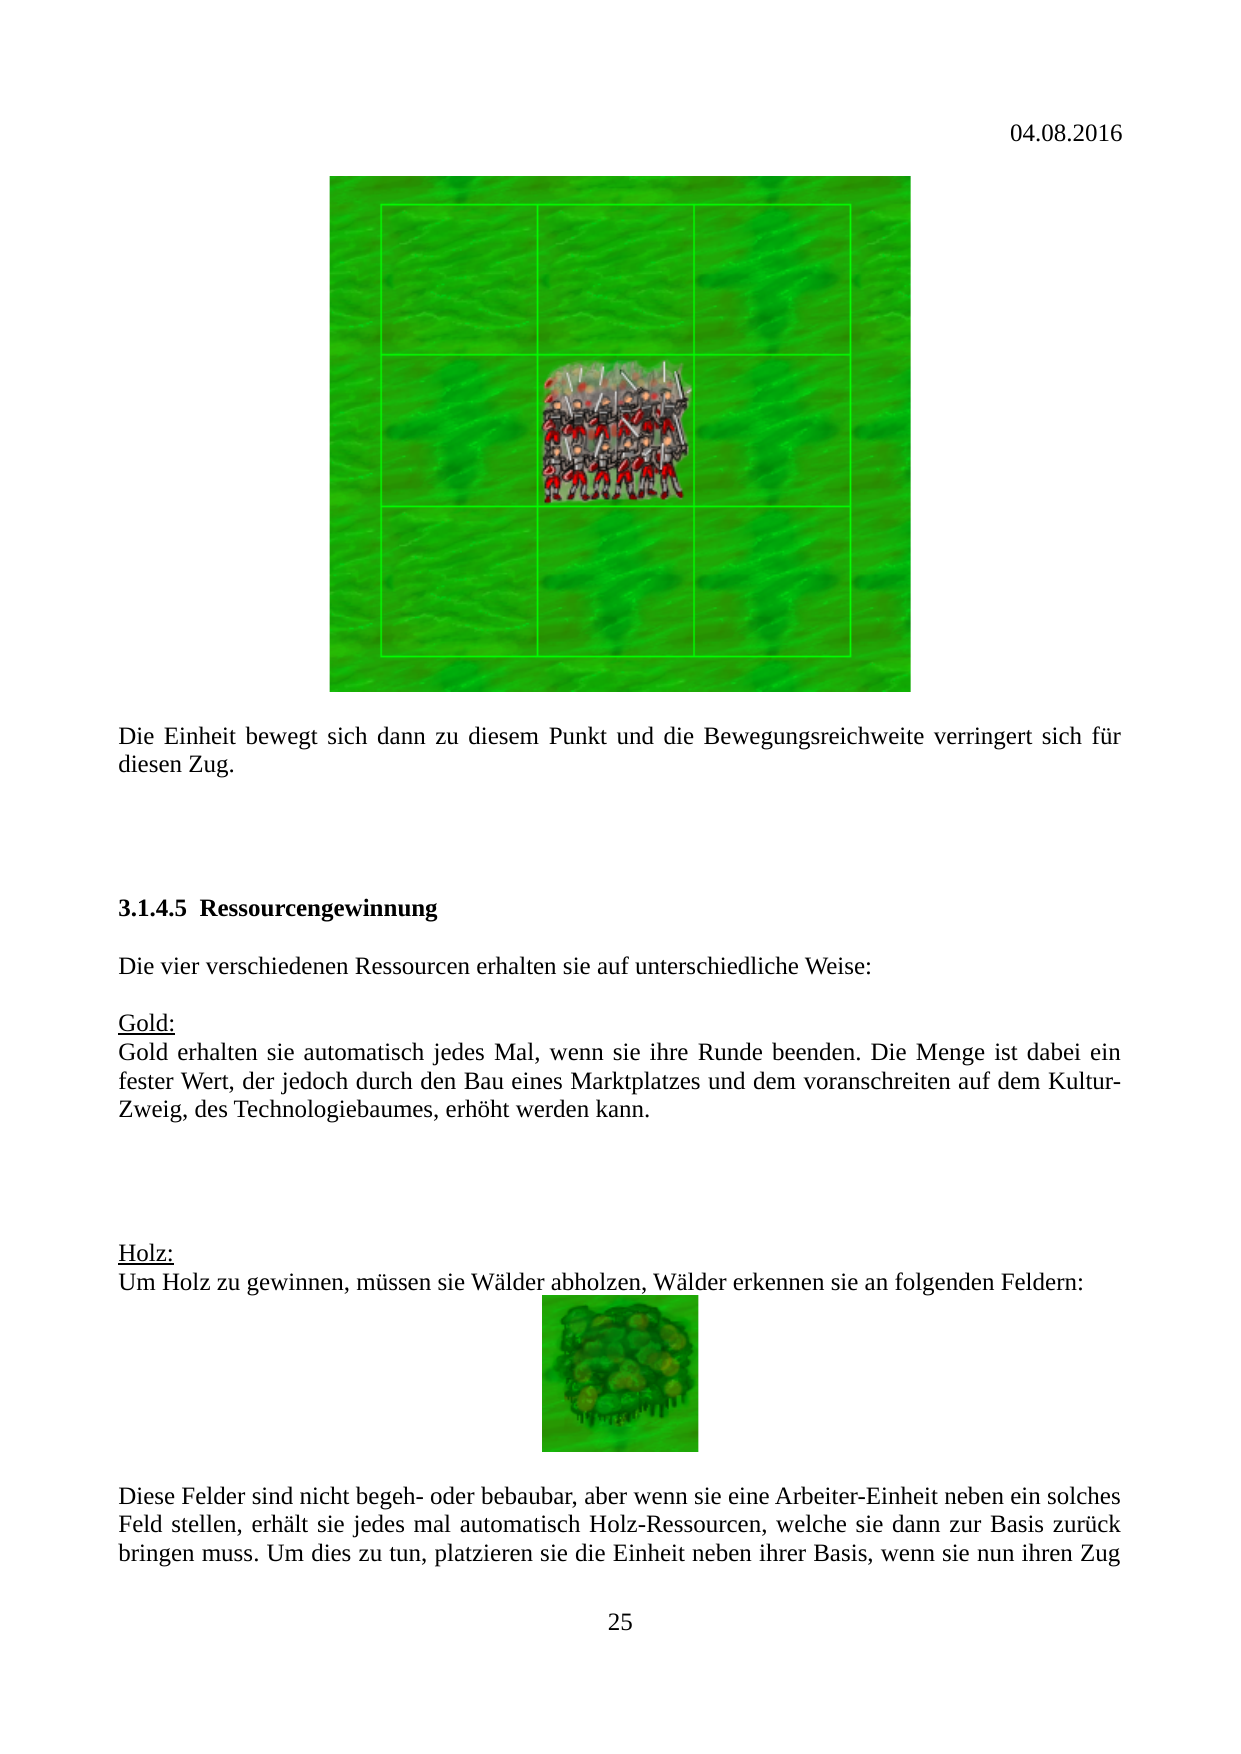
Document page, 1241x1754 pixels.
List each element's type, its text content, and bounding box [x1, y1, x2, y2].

text Um Holz zu gewinnen, müssen sie Wälder abholzen, Wälder erkennen sie an folgenden Feldern: [118, 1267, 1122, 1296]
text Gold: [118, 1008, 1122, 1037]
text Diese Felder sind nicht begeh- oder bebaubar, aber wenn sie eine Arbeiter-Einheit neben ein solches Feld stellen, erhält sie jedes mal automatisch Holz-Ressourcen, welche sie dann zur Basis zurück bringen muss. Um dies zu tun, platzieren sie die Einheit neben ihrer Basis, wenn sie nun ihren Zug [118, 1481, 1122, 1567]
text Gold erhalten sie automatisch jedes Mal, wenn sie ihre Runde beenden. Die Menge ist dabei ein fester Wert, der jedoch durch den Bau eines Marktplatzes und dem voranschreiten auf dem Kultur-Zweig, des Technologiebaumes, erhöht werden kann. [118, 1037, 1122, 1123]
picture [542, 1295, 699, 1452]
text Die Einheit bewegt sich dann zu diesem Punkt und die Bewegungsreichweite verringert sich für diesen Zug. [118, 721, 1122, 778]
text 3.1.4.5 Ressourcengewinnung [118, 893, 1122, 922]
text Holz: [118, 1238, 1122, 1267]
picture [329, 176, 911, 692]
text Die vier verschiedenen Ressourcen erhalten sie auf unterschiedliche Weise: [118, 951, 1122, 979]
